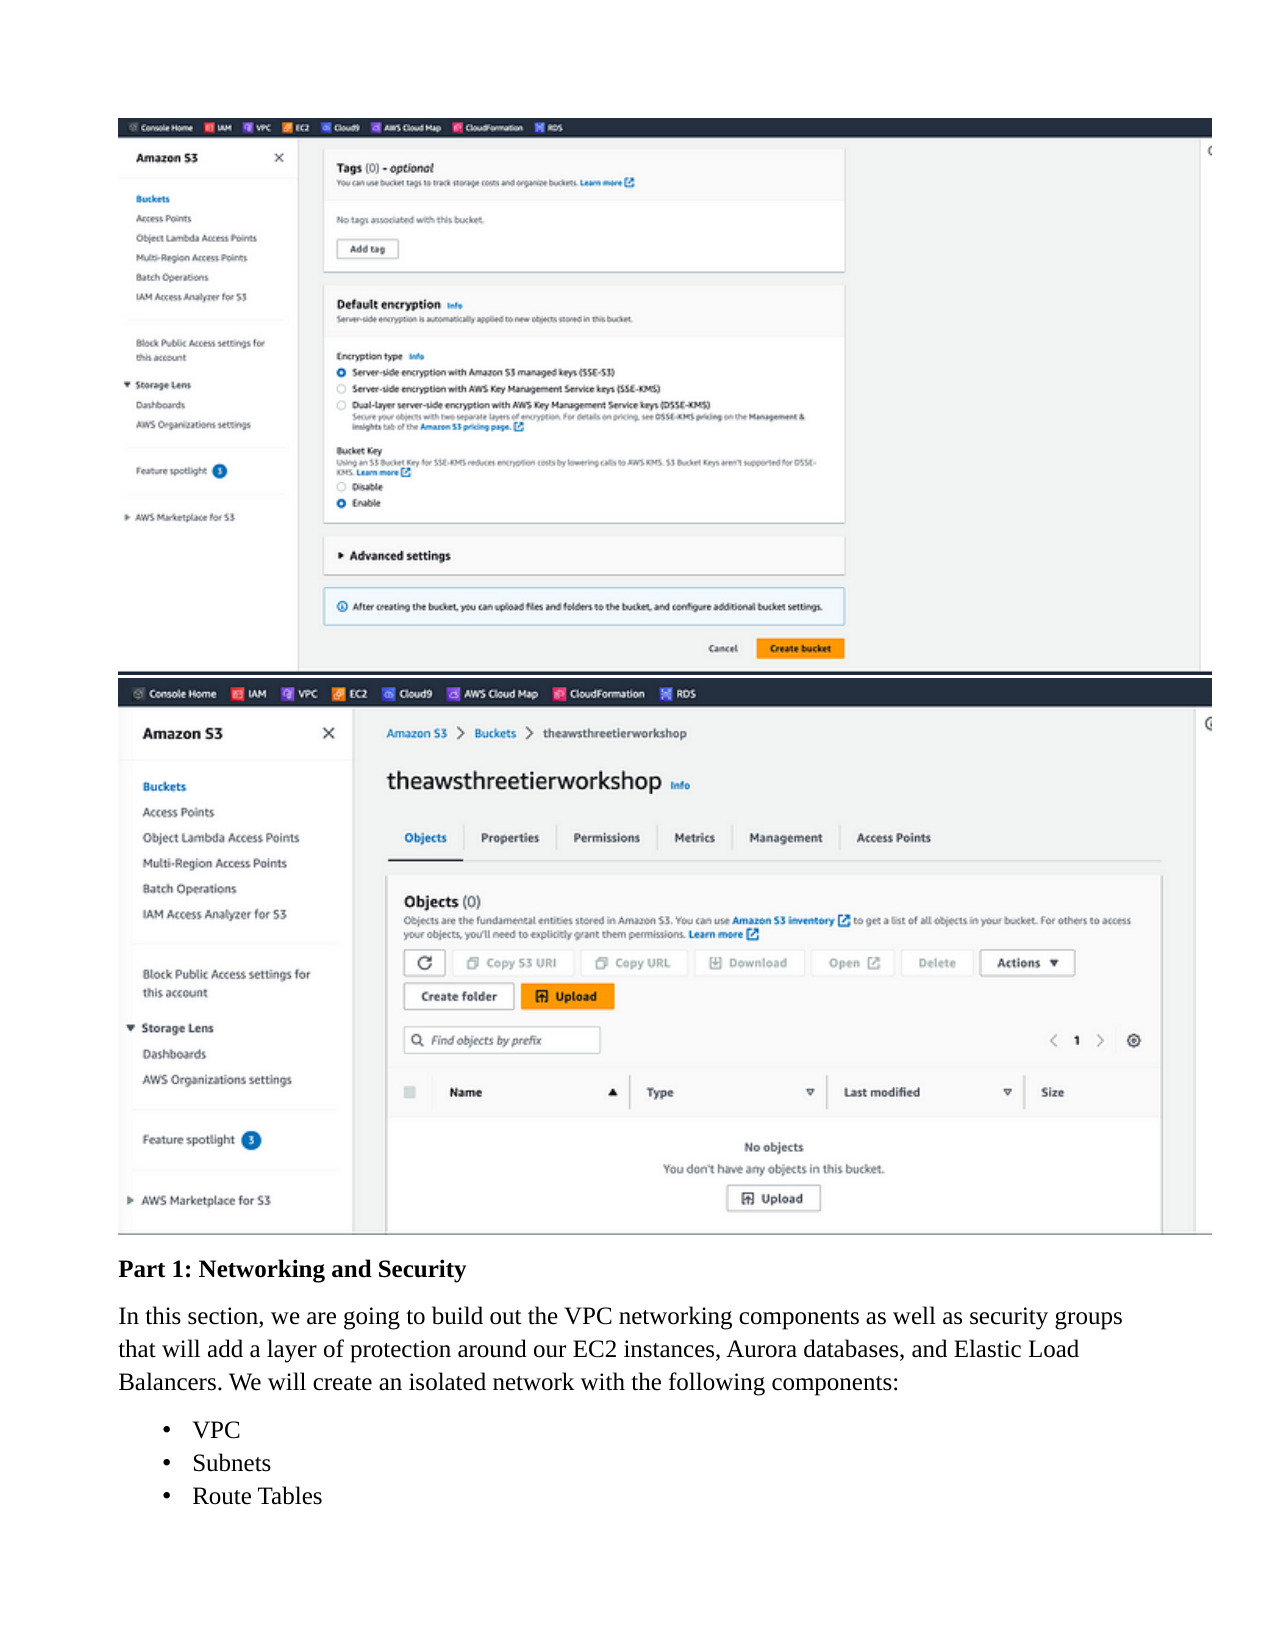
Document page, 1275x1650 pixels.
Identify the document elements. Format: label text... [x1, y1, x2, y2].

picture [118, 678, 1212, 1235]
list Subnets [162, 1448, 1157, 1477]
picture [118, 118, 1212, 675]
list Route Tables [162, 1481, 1157, 1510]
list VPC [162, 1415, 1157, 1444]
text Part 1: Networking and Security [118, 1254, 1157, 1282]
text In this section, we are going to build out the VPC networking components as well as security groups that will add a layer of protection around our EC2 instances, Aurora databases, and Elastic Load Balancers. We will create an isolated network with the following components: [118, 1301, 1157, 1396]
